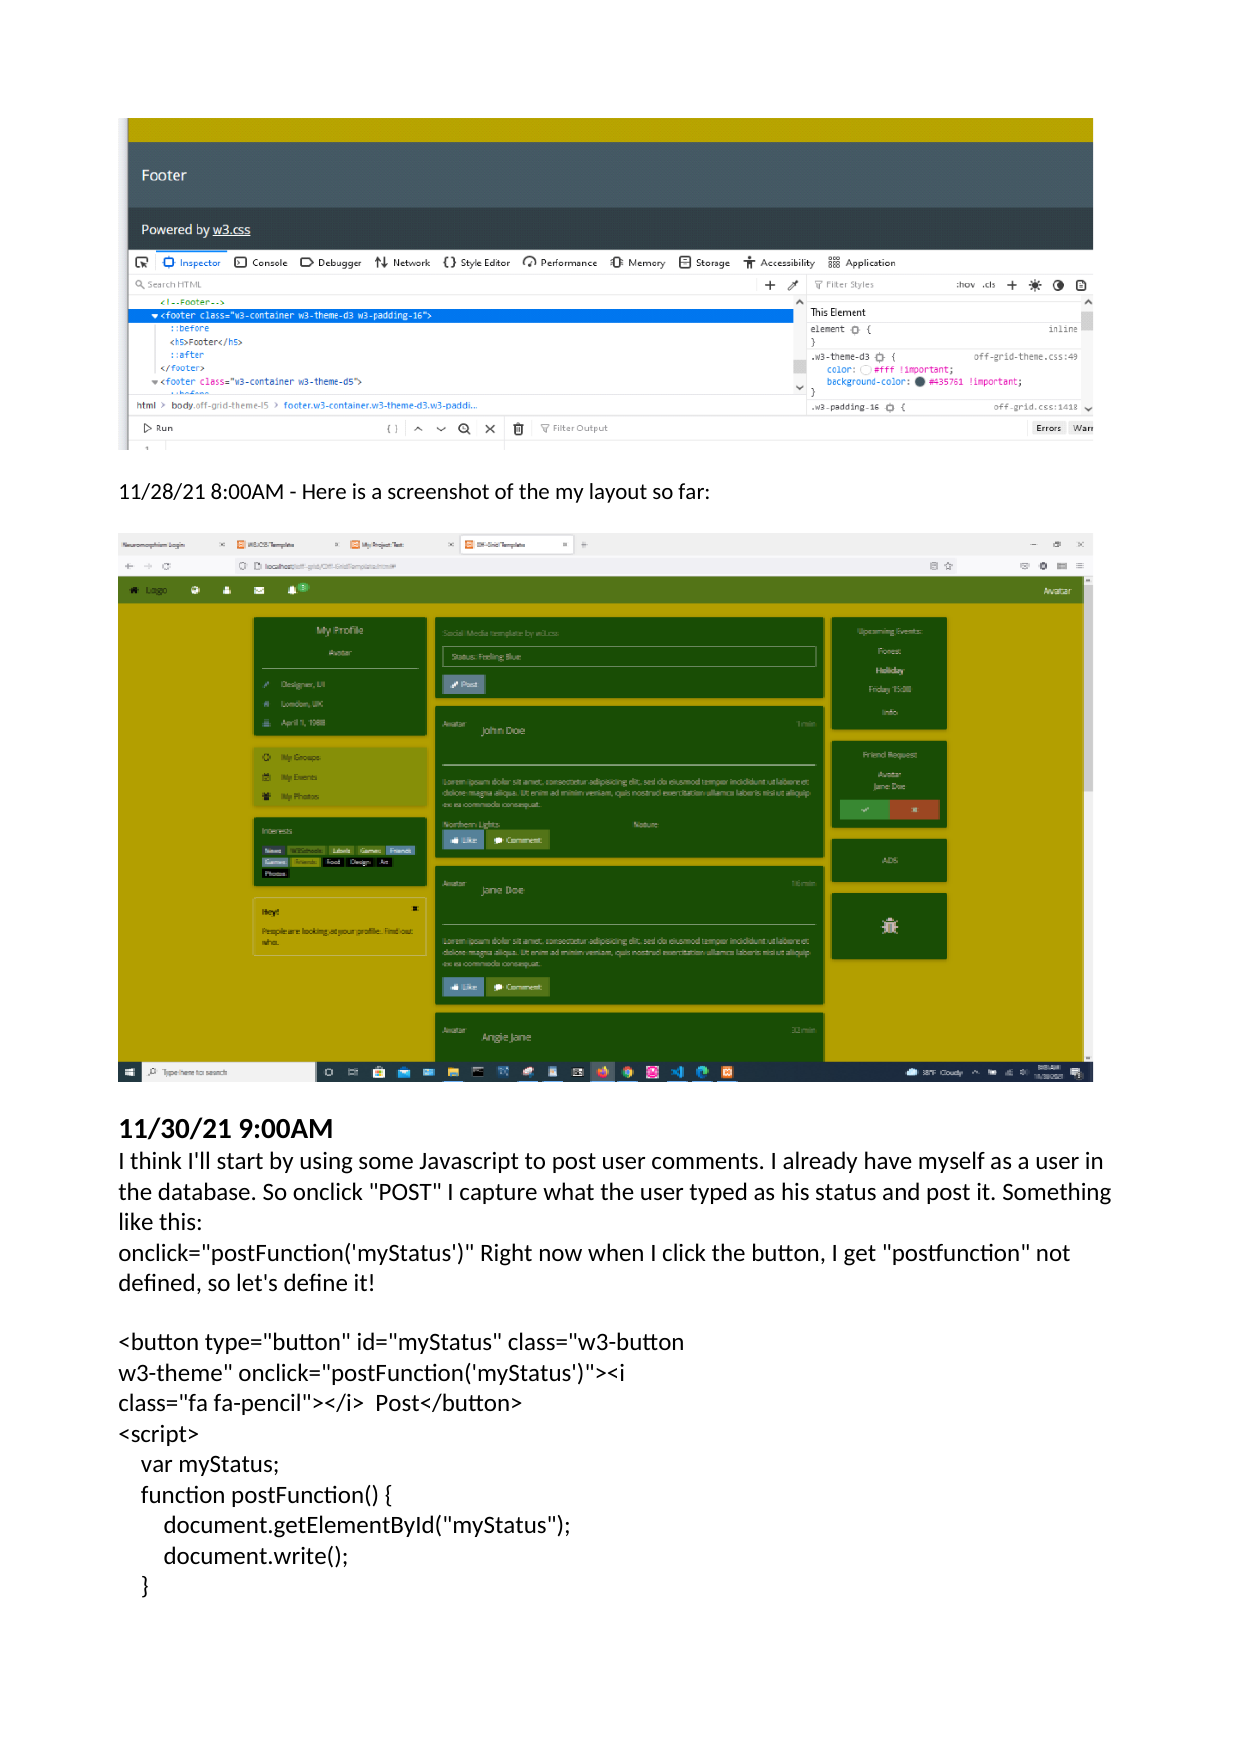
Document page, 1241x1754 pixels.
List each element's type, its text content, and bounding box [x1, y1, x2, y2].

text 11/28/21 8:00AM - Here is a screenshot of the my layout so far: [118, 477, 1122, 505]
text onclick="postFunction('myStatus')" Right now when I click the button, I get "postfunction" not defined, so let's define it! [118, 1237, 1122, 1298]
text } [118, 1570, 1122, 1601]
text w3-theme" onclick="postFunction('myStatus')"><i [118, 1357, 1122, 1387]
text I think I'll start by using some Javascript to post user comments. I already have myself as a user in the database. So onclick "POST" I capture what the user typed as his status and post it. Something like this: [118, 1146, 1122, 1237]
text document.write(); [118, 1540, 1122, 1570]
text <button type="button" id="myStatus" class="w3-button [118, 1326, 1122, 1357]
text class="fa fa-pencil"></i> Post</button> [118, 1387, 1122, 1418]
text document.getElementById("myStatus"); [118, 1509, 1122, 1540]
text 11/30/21 9:00AM [118, 1110, 1122, 1146]
text <script> [118, 1418, 1122, 1448]
text var myStatus; [118, 1448, 1122, 1479]
text function postFunction() { [118, 1479, 1122, 1509]
